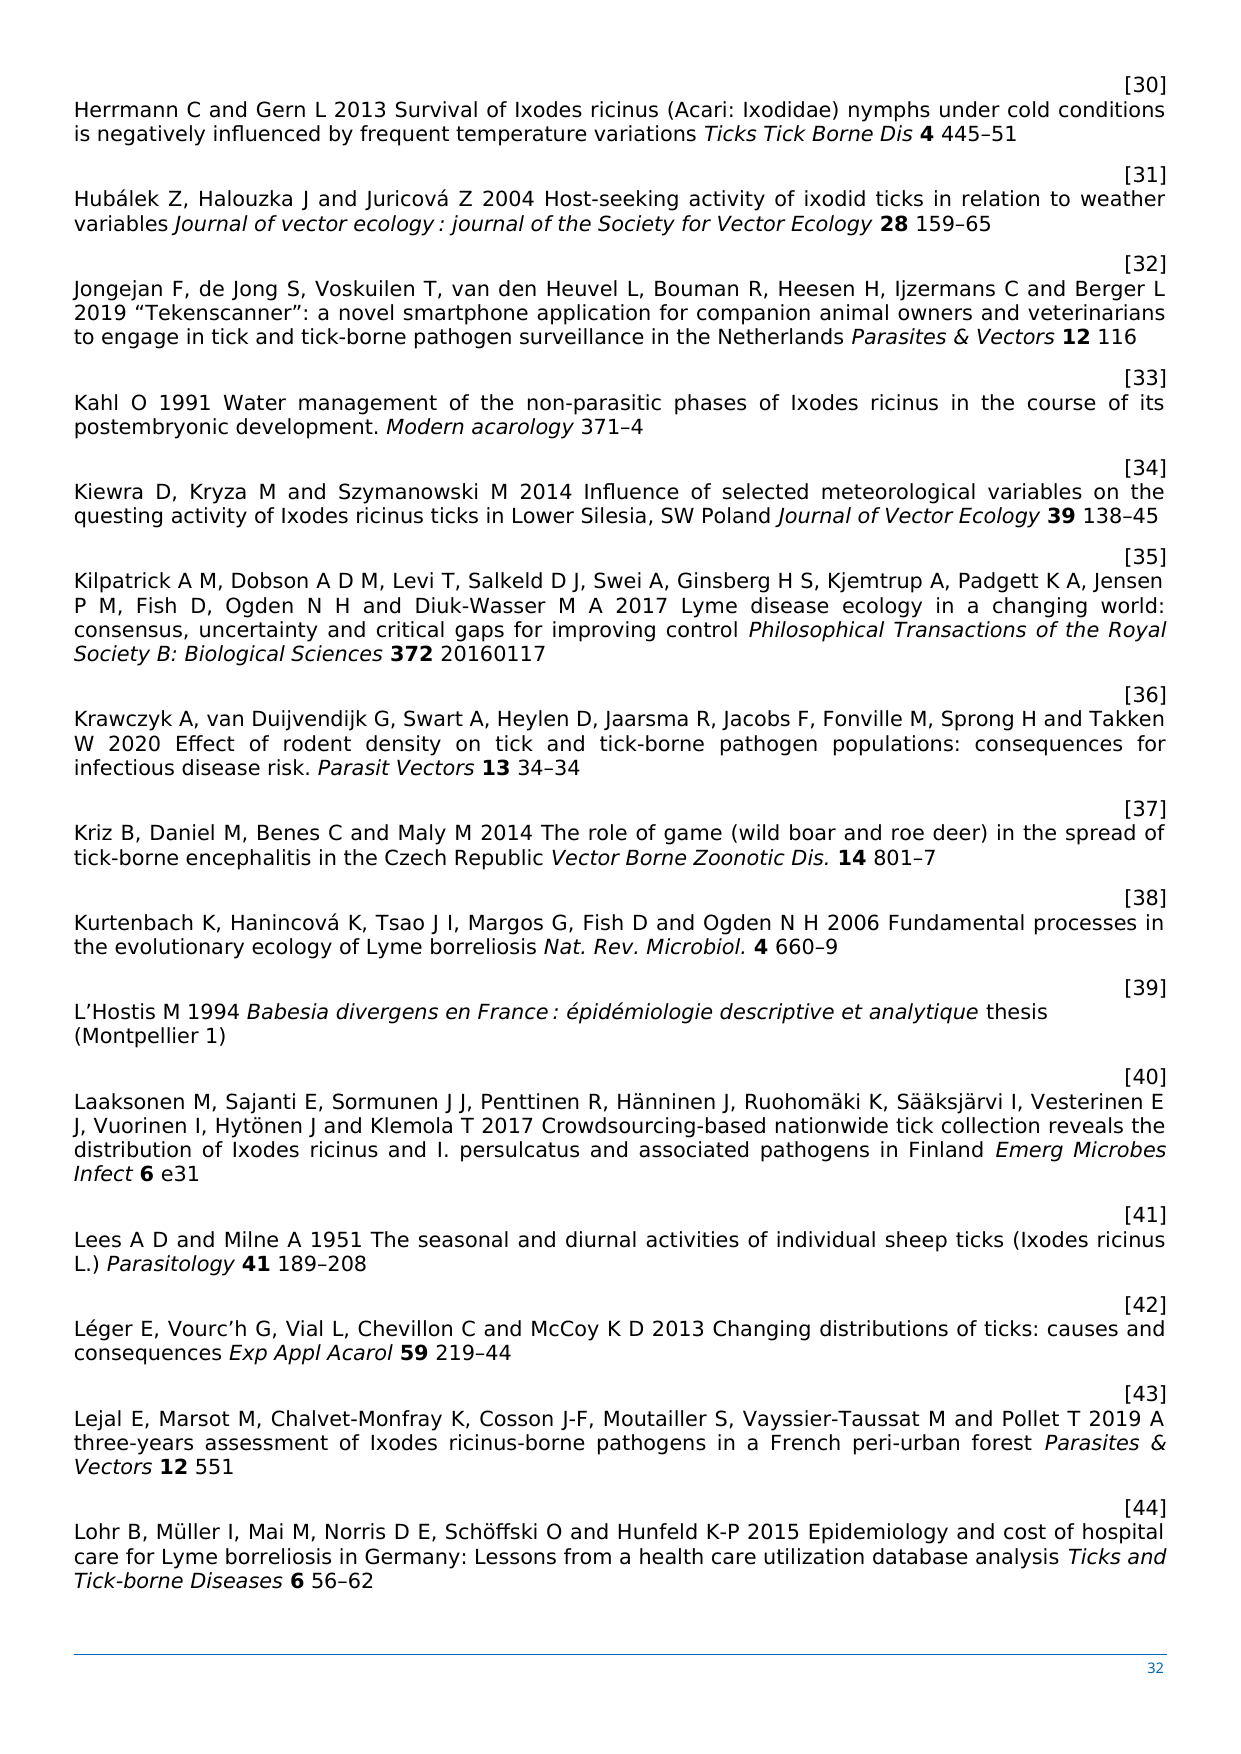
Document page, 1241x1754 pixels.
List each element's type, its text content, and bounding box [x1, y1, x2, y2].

text Hubálek Z, Halouzka J and Juricová Z 2004 Host-seeking activity of ixodid ticks in relation to weather variables Journal of vector ecology : journal of the Society for Vector Ecology 28 159–65 [73, 187, 1167, 236]
text [32] [73, 252, 1167, 277]
text Kiewra D, Kryza M and Szymanowski M 2014 Influence of selected meteorological variables on the questing activity of Ixodes ricinus ticks in Lower Silesia, SW Poland Journal of Vector Ecology 39 138–45 [73, 480, 1167, 528]
text Kahl O 1991 Water management of the non-parasitic phases of Ixodes ricinus in the course of its postembryonic development. Modern acarology 371–4 [73, 391, 1167, 439]
text [43] [73, 1382, 1167, 1407]
text Laaksonen M, Sajanti E, Sormunen J J, Penttinen R, Hänninen J, Ruohomäki K, Sääksjärvi I, Vesterinen E J, Vuorinen I, Hytönen J and Klemola T 2017 Crowdsourcing-based nationwide tick collection reveals the distribution of Ixodes ricinus and I. persulcatus and associated pathogens in Finland Emerg Microbes Infect 6 e31 [73, 1090, 1167, 1187]
text [30] [73, 73, 1167, 98]
text L’Hostis M 1994 Babesia divergens en France : épidémiologie descriptive et analytique thesis (Montpellier 1) [73, 1000, 1167, 1049]
text [36] [73, 683, 1167, 707]
text [31] [73, 163, 1167, 187]
text Kurtenbach K, Hanincová K, Tsao J I, Margos G, Fish D and Ogden N H 2006 Fundamental processes in the evolutionary ecology of Lyme borreliosis Nat. Rev. Microbiol. 4 660–9 [73, 911, 1167, 959]
text [34] [73, 456, 1167, 480]
text Kriz B, Daniel M, Benes C and Maly M 2014 The role of game (wild boar and roe deer) in the spread of tick-borne encephalitis in the Czech Republic Vector Borne Zoonotic Dis. 14 801–7 [73, 821, 1167, 870]
text Lejal E, Marsot M, Chalvet-Monfray K, Cosson J-F, Moutailler S, Vayssier-Taussat M and Pollet T 2019 A three-years assessment of Ixodes ricinus-borne pathogens in a French peri-urban forest Parasites & Vectors 12 551 [73, 1407, 1167, 1479]
text [40] [73, 1065, 1167, 1090]
text [33] [73, 366, 1167, 391]
text [39] [73, 976, 1167, 1000]
text Léger E, Vourc’h G, Vial L, Chevillon C and McCoy K D 2013 Changing distributions of ticks: causes and consequences Exp Appl Acarol 59 219–44 [73, 1317, 1167, 1366]
text Lohr B, Müller I, Mai M, Norris D E, Schöffski O and Hunfeld K-P 2015 Epidemiology and cost of hospital care for Lyme borreliosis in Germany: Lessons from a health care utilization database analysis Ticks and Tick-borne Diseases 6 56–62 [73, 1520, 1167, 1593]
text Kilpatrick A M, Dobson A D M, Levi T, Salkeld D J, Swei A, Ginsberg H S, Kjemtrup A, Padgett K A, Jensen P M, Fish D, Ogden N H and Diuk-Wasser M A 2017 Lyme disease ecology in a changing world: consensus, uncertainty and critical gaps for improving control Philosophical Transactions of the Royal Society B: Biological Sciences 372 20160117 [73, 569, 1167, 667]
text [44] [73, 1496, 1167, 1520]
text [41] [73, 1203, 1167, 1228]
text Krawczyk A, van Duijvendijk G, Swart A, Heylen D, Jaarsma R, Jacobs F, Fonville M, Sprong H and Takken W 2020 Effect of rodent density on tick and tick-borne pathogen populations: consequences for infectious disease risk. Parasit Vectors 13 34–34 [73, 707, 1167, 780]
text Herrmann C and Gern L 2013 Survival of Ixodes ricinus (Acari: Ixodidae) nymphs under cold conditions is negatively influenced by frequent temperature variations Ticks Tick Borne Dis 4 445–51 [73, 98, 1167, 146]
text Lees A D and Milne A 1951 The seasonal and diurnal activities of individual sheep ticks (Ixodes ricinus L.) Parasitology 41 189–208 [73, 1228, 1167, 1276]
text [35] [73, 545, 1167, 569]
text [38] [73, 886, 1167, 911]
text Jongejan F, de Jong S, Voskuilen T, van den Heuvel L, Bouman R, Heesen H, Ijzermans C and Berger L 2019 “Tekenscanner”: a novel smartphone application for companion animal owners and veterinarians to engage in tick and tick-borne pathogen surveillance in the Netherlands Parasites & Vectors 12 116 [73, 277, 1167, 349]
text [42] [73, 1293, 1167, 1317]
text [37] [73, 797, 1167, 821]
